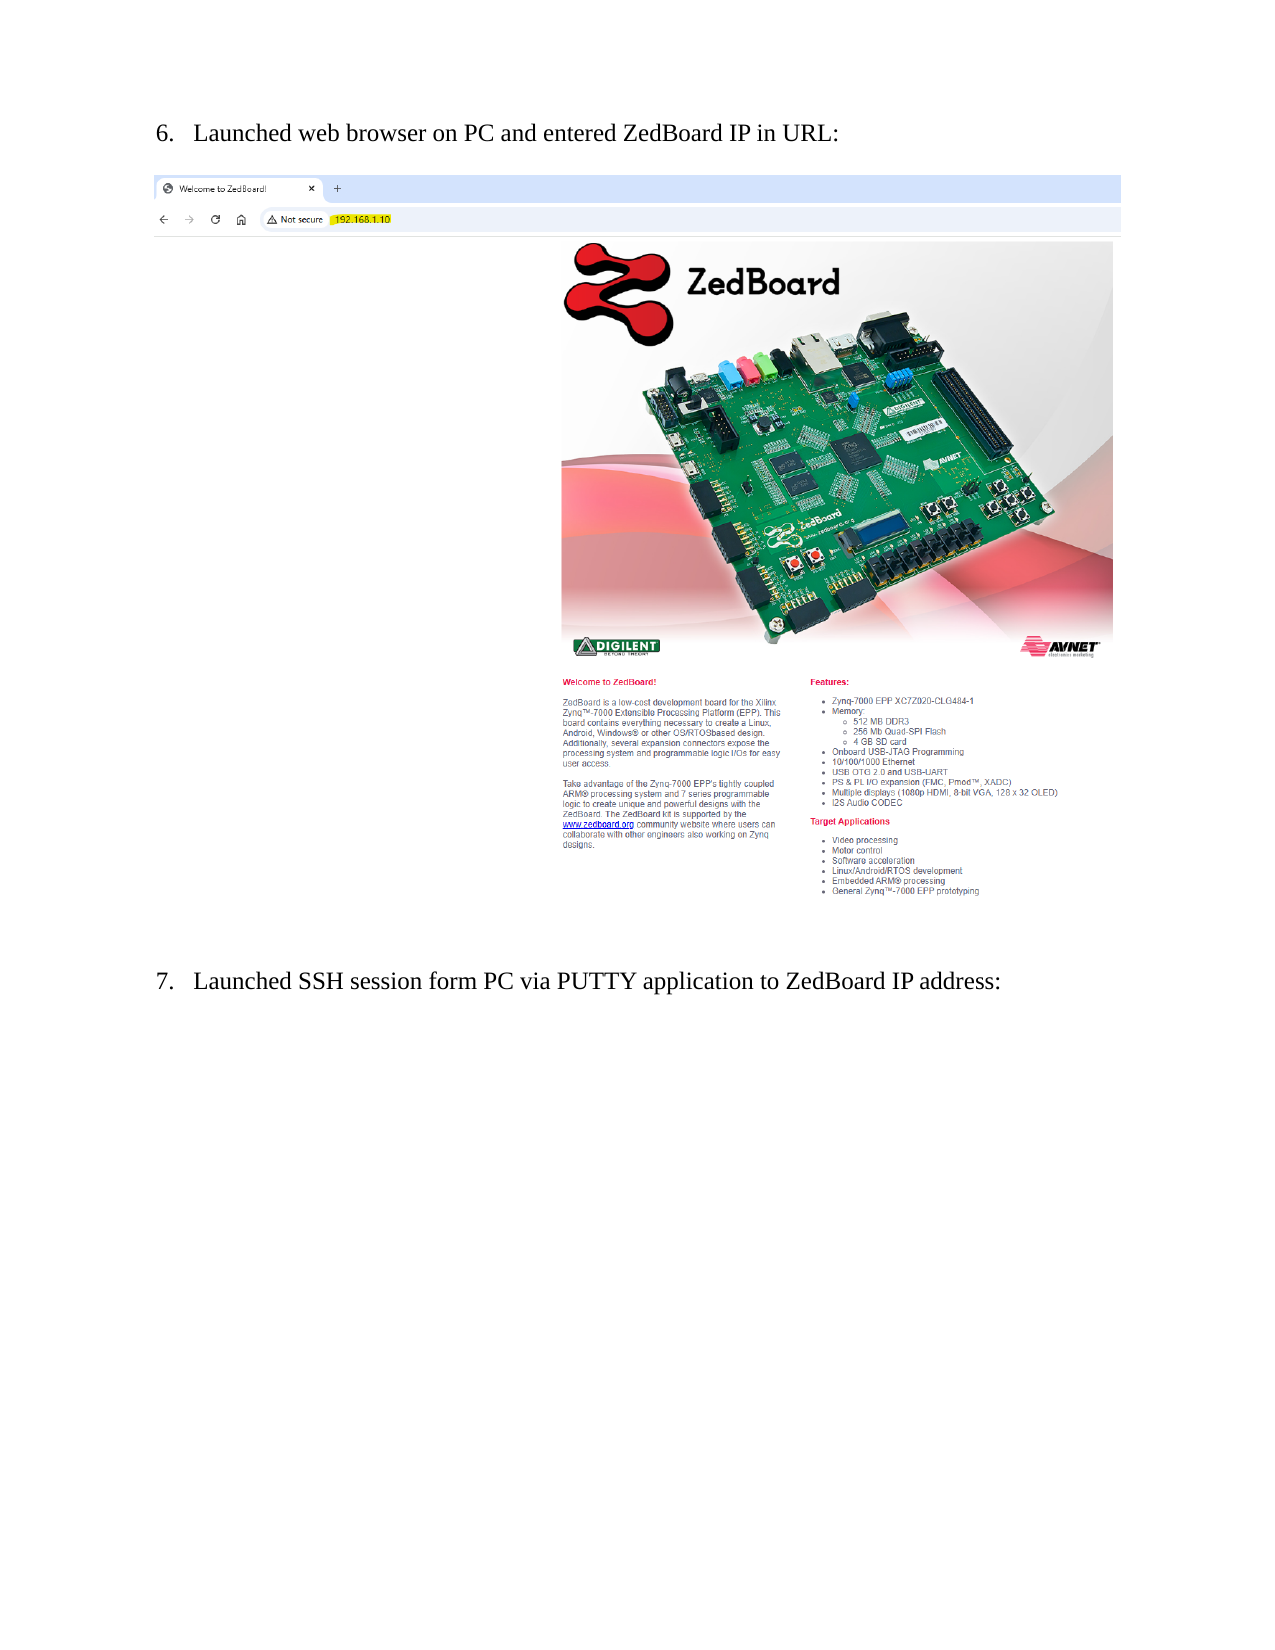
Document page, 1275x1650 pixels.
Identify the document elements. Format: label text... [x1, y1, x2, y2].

picture [154, 175, 1121, 909]
list Launched web browser on PC and entered ZedBoard IP in URL: [156, 118, 1157, 147]
list Launched SSH session form PC via PUTTY application to ZedBoard IP address: [156, 966, 1157, 995]
